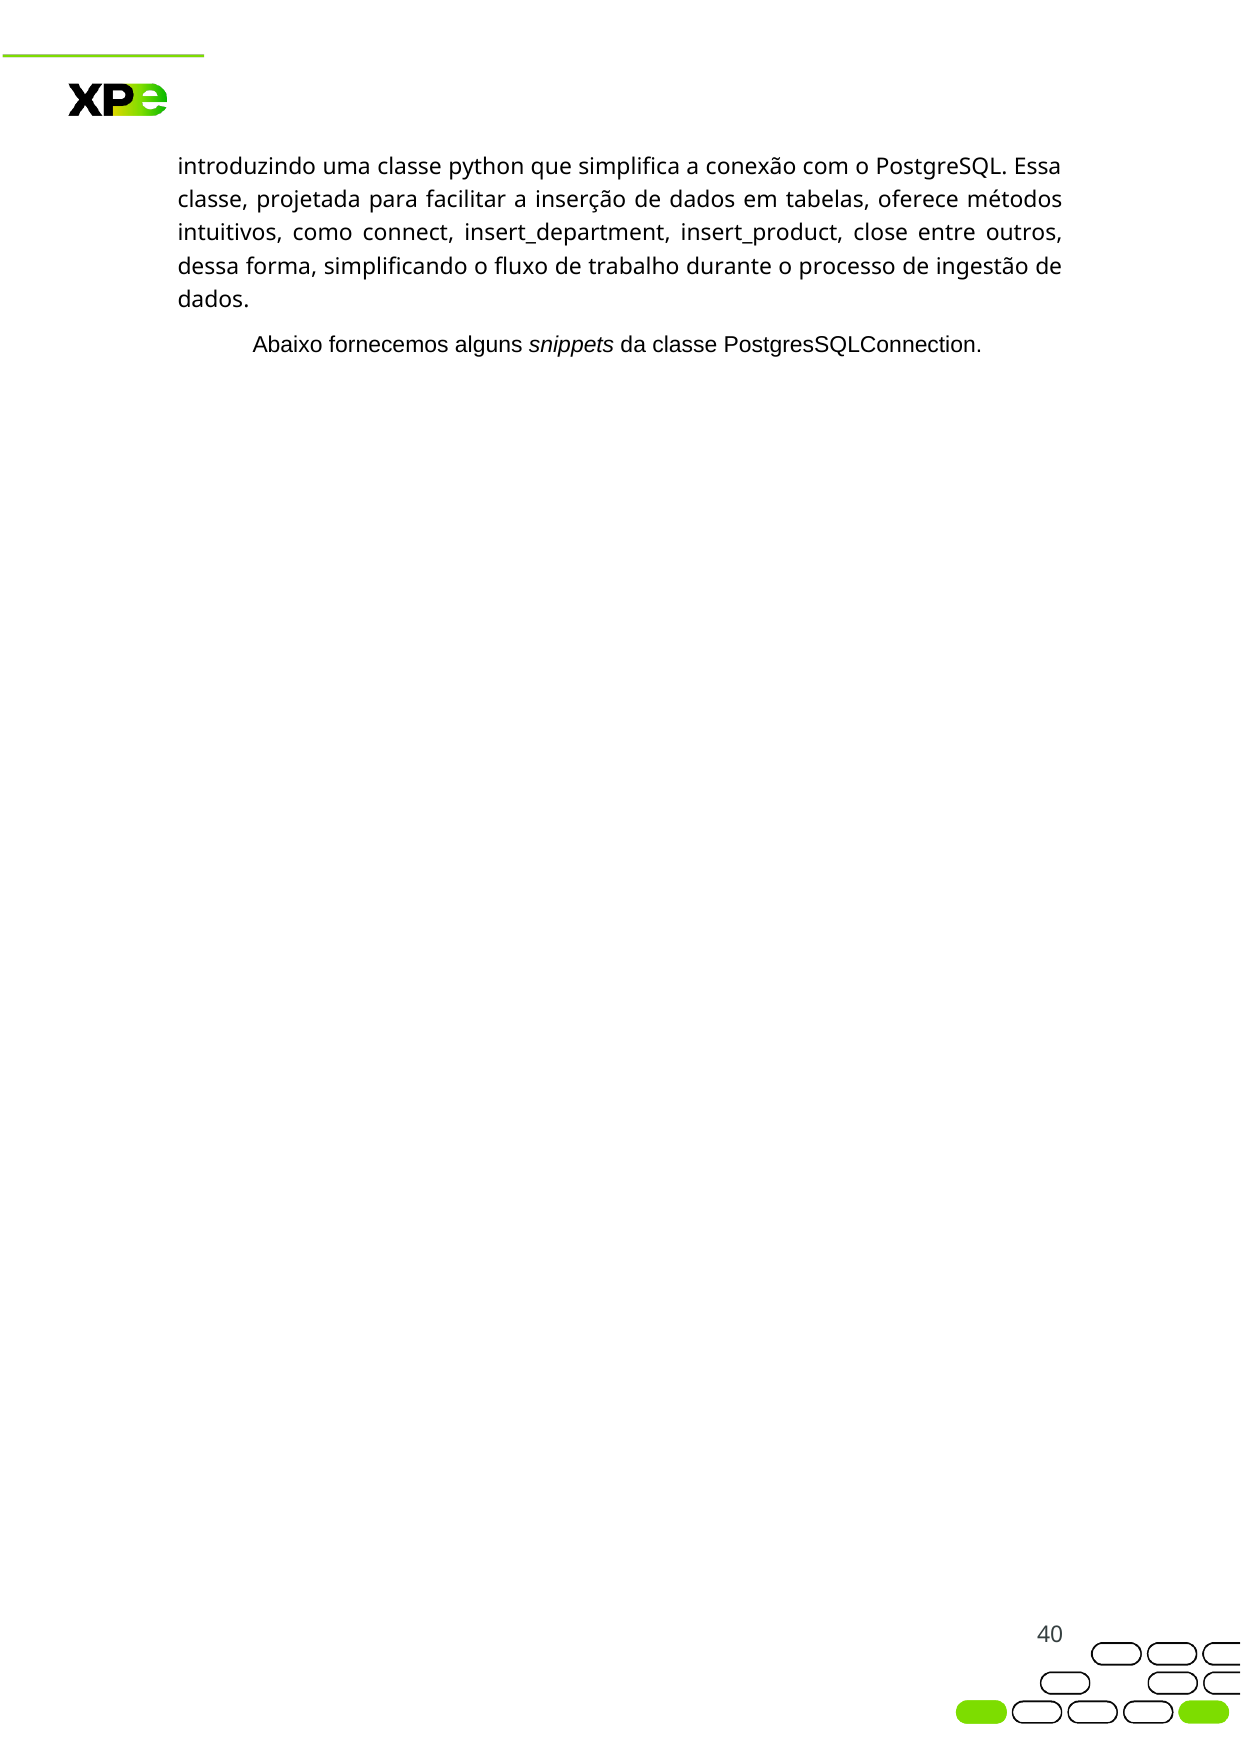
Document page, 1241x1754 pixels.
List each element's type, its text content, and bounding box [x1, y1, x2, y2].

text Abaixo fornecemos alguns snippets da classe PostgresSQLConnection. [177, 331, 1063, 357]
picture [955, 1642, 1241, 1724]
text introduzindo uma classe python que simplifica a conexão com o PostgreSQL. Essa classe, projetada para facilitar a inserção de dados em tabelas, oferece métodos intuitivos, como connect, insert_department, insert_product, close entre outros, dessa forma, simplificando o fluxo de trabalho durante o processo de ingestão de dados. [177, 148, 1063, 314]
picture [2, 51, 205, 148]
